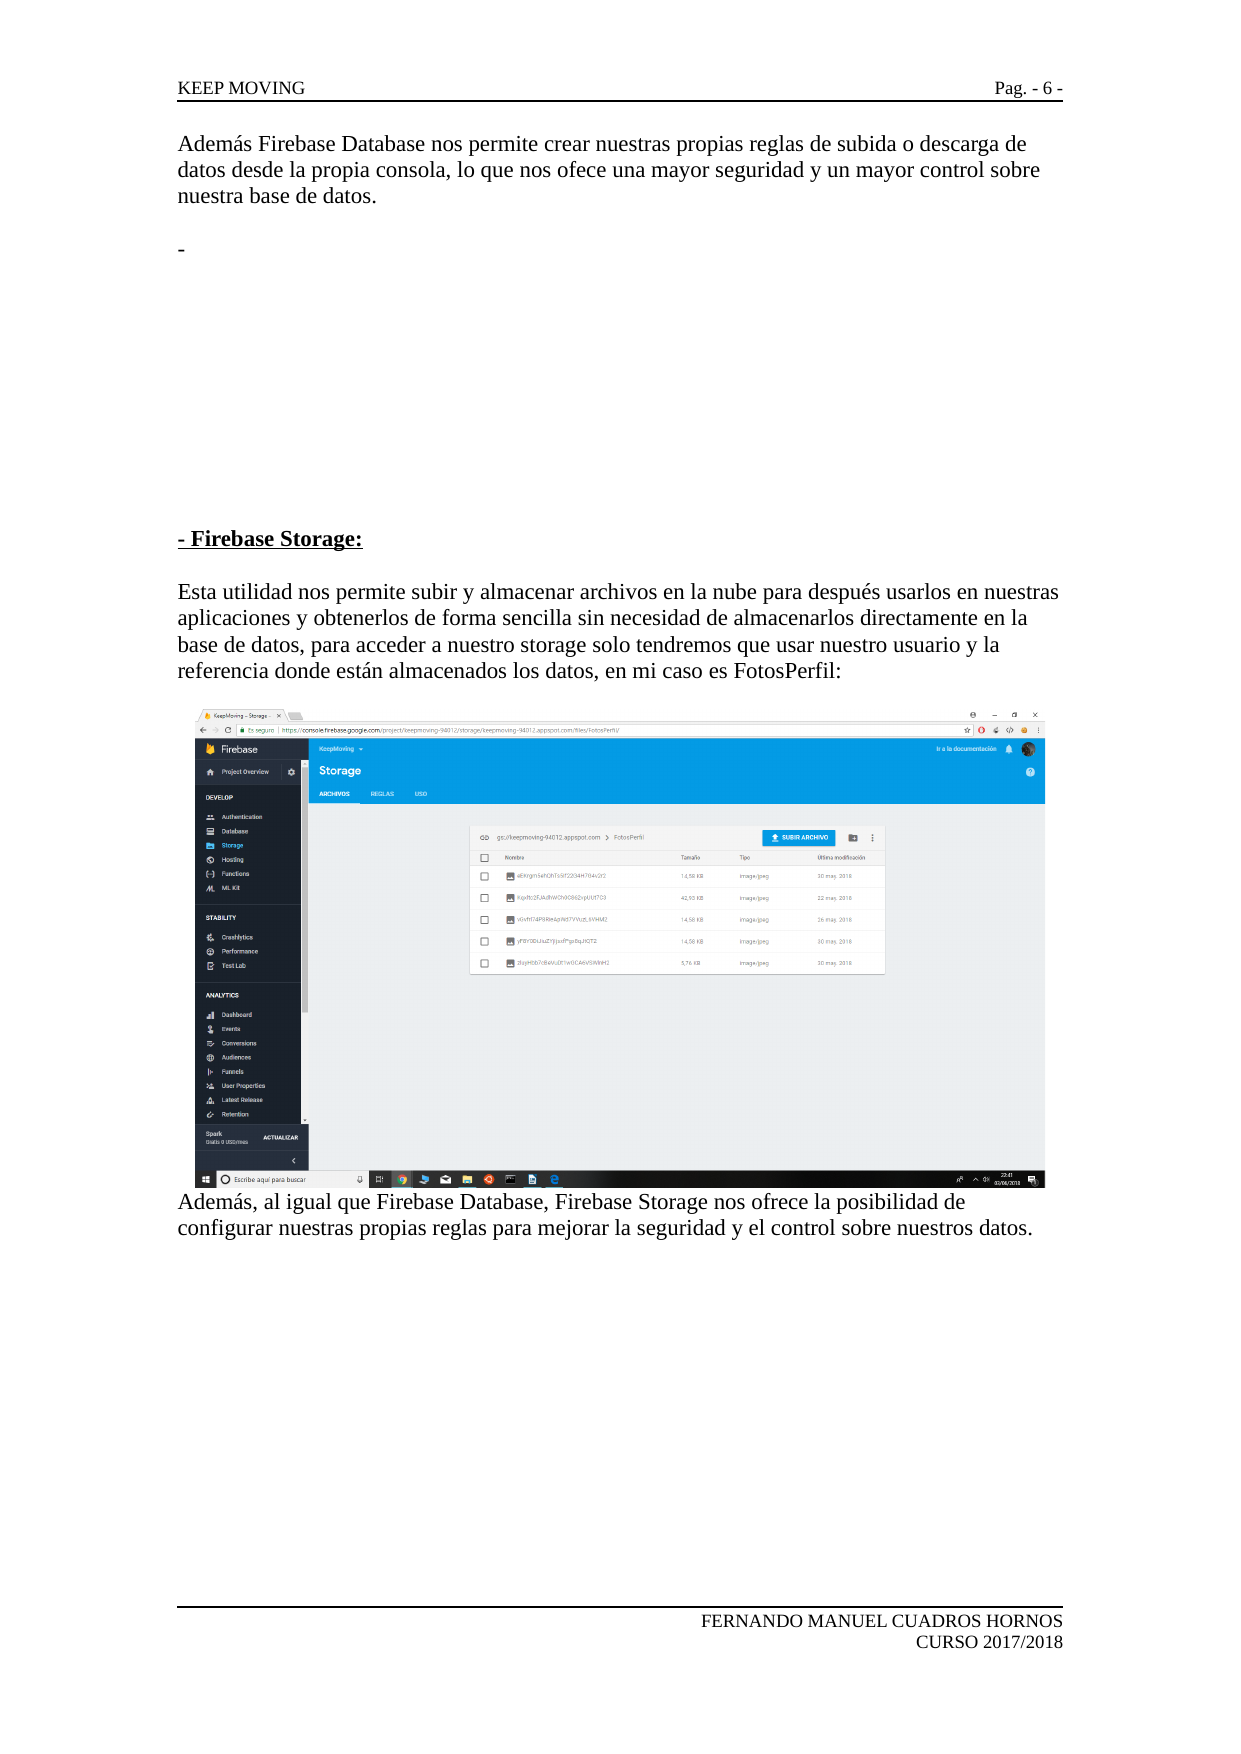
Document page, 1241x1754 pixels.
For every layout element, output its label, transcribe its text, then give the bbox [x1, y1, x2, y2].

text - Firebase Storage: [177, 525, 1063, 552]
text - [177, 235, 1063, 262]
text Esta utilidad nos permite subir y almacenar archivos en la nube para después usarlos en nuestras aplicaciones y obtenerlos de forma sencilla sin necesidad de almacenarlos directamente en la base de datos, para acceder a nuestro storage solo tendremos que usar nuestro usuario y la referencia donde están almacenados los datos, en mi caso es FotosPerfil: [177, 578, 1063, 683]
text Además Firebase Database nos permite crear nuestras propias reglas de subida o descarga de datos desde la propia consola, lo que nos ofece una mayor seguridad y un mayor control sobre nuestra base de datos. [177, 130, 1063, 209]
text Además, al igual que Firebase Database, Firebase Storage nos ofrece la posibilidad de configurar nuestras propias reglas para mejorar la seguridad y el control sobre nuestros datos. [177, 796, 1063, 1241]
